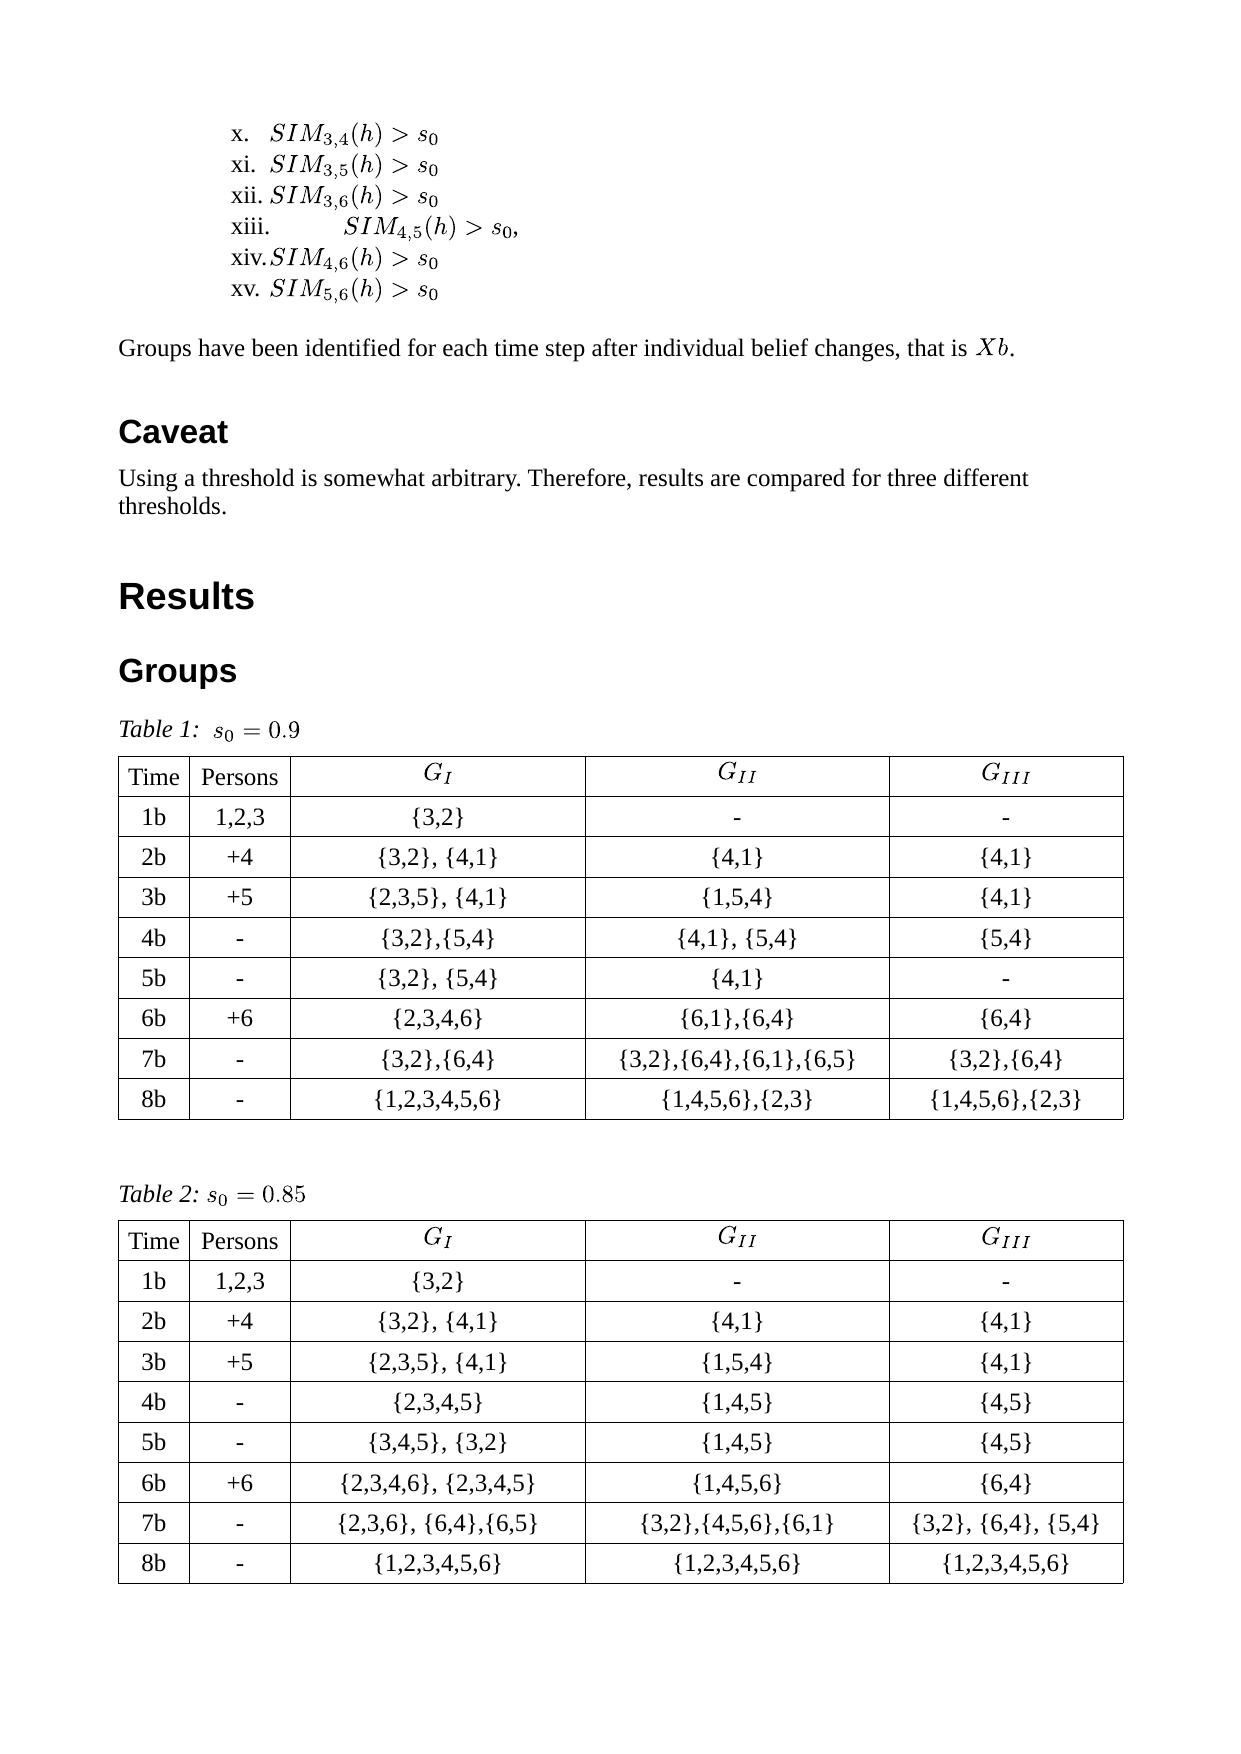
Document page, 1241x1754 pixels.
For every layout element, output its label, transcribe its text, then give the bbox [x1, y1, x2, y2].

table_cell {4,5} [890, 1423, 1123, 1462]
table_header Time [119, 1221, 189, 1260]
table_cell {4,1} [890, 837, 1123, 877]
table_cell {4,1} [586, 837, 889, 877]
table_cell {2,3,4,6} [291, 999, 585, 1038]
table_cell 2b [119, 1302, 189, 1341]
table_cell 1b [119, 797, 189, 836]
table_cell +4 [190, 837, 290, 877]
subtitle Results [118, 574, 1122, 617]
table_cell {1,4,5,6},{2,3} [586, 1079, 889, 1118]
table_cell {3,4,5}, {3,2} [291, 1423, 585, 1462]
table_cell {4,1} [890, 878, 1123, 917]
table_cell {3,2}, {5,4} [291, 958, 585, 998]
table_cell {4,1} [586, 1302, 889, 1341]
table_cell {2,3,5}, {4,1} [291, 878, 585, 917]
table_cell 3b [119, 878, 189, 917]
text Using a threshold is somewhat arbitrary. Therefore, results are compared for three different thresholds. [118, 463, 1122, 520]
table_cell {3,2},{6,4} [291, 1039, 585, 1078]
table_header Time [119, 757, 189, 796]
table_cell {4,1} [890, 1302, 1123, 1341]
table_cell 3b [119, 1342, 189, 1381]
table_cell 4b [119, 918, 189, 957]
table_cell - [586, 1261, 889, 1301]
table_header [586, 1221, 889, 1260]
table_cell 6b [119, 999, 189, 1038]
table_cell {3,2},{4,5,6},{6,1} [586, 1503, 889, 1542]
table_cell {1,4,5} [586, 1423, 889, 1462]
table_cell {1,4,5,6},{2,3} [890, 1079, 1123, 1118]
table_cell +6 [190, 1463, 290, 1502]
table_cell 6b [119, 1463, 189, 1502]
table_cell {6,1},{6,4} [586, 999, 889, 1038]
text Table 2: [118, 1179, 1122, 1207]
table_cell - [190, 1079, 290, 1118]
text Groups have been identified for each time step after individual belief changes, that is . [118, 333, 1122, 362]
table_cell {1,2,3,4,5,6} [890, 1544, 1123, 1583]
table_cell {3,2} [291, 797, 585, 836]
table_header [291, 757, 585, 796]
table_cell {2,3,4,5} [291, 1382, 585, 1422]
table_header Persons [190, 757, 290, 796]
table_cell 5b [119, 958, 189, 998]
table_cell {3,2}, {6,4}, {5,4} [890, 1503, 1123, 1542]
table_cell 7b [119, 1503, 189, 1542]
table_cell {1,4,5,6} [586, 1463, 889, 1502]
table_cell {5,4} [890, 918, 1123, 957]
table_cell 5b [119, 1423, 189, 1462]
table_cell - [190, 1039, 290, 1078]
table_cell {4,5} [890, 1382, 1123, 1422]
table_cell 1,2,3 [190, 1261, 290, 1301]
table_cell - [586, 797, 889, 836]
table_cell 1,2,3 [190, 797, 290, 836]
table_cell - [190, 958, 290, 998]
table_cell {3,2} [291, 1261, 585, 1301]
table_cell {2,3,5}, {4,1} [291, 1342, 585, 1381]
table_cell 8b [119, 1079, 189, 1118]
table_cell 1b [119, 1261, 189, 1301]
table_cell - [190, 1503, 290, 1542]
table_cell 2b [119, 837, 189, 877]
table_cell {3,2}, {4,1} [291, 837, 585, 877]
table_header [890, 757, 1123, 796]
table_cell {3,2},{6,4} [890, 1039, 1123, 1078]
table_cell - [190, 1544, 290, 1583]
table_cell {2,3,6}, {6,4},{6,5} [291, 1503, 585, 1542]
table_cell 7b [119, 1039, 189, 1078]
table_cell {3,2},{5,4} [291, 918, 585, 957]
table_cell {6,4} [890, 1463, 1123, 1502]
table_cell {1,4,5} [586, 1382, 889, 1422]
subtitle Caveat [118, 411, 1122, 450]
table_cell {4,1} [890, 1342, 1123, 1381]
table_header [586, 757, 889, 796]
list , [231, 211, 1122, 242]
table_cell +5 [190, 1342, 290, 1381]
table_cell 4b [119, 1382, 189, 1422]
table_cell {1,5,4} [586, 878, 889, 917]
table_cell {4,1}, {5,4} [586, 918, 889, 957]
table_cell +6 [190, 999, 290, 1038]
table_cell 8b [119, 1544, 189, 1583]
table_header [291, 1221, 585, 1260]
table_cell - [190, 918, 290, 957]
table_cell - [190, 1423, 290, 1462]
table_cell {2,3,4,6}, {2,3,4,5} [291, 1463, 585, 1502]
table_cell {1,2,3,4,5,6} [291, 1079, 585, 1118]
table_header [890, 1221, 1123, 1260]
table_cell - [890, 1261, 1123, 1301]
table_cell {3,2}, {4,1} [291, 1302, 585, 1341]
subtitle Groups [118, 651, 1122, 689]
table_cell - [890, 958, 1123, 998]
table_cell {1,2,3,4,5,6} [291, 1544, 585, 1583]
table_cell {6,4} [890, 999, 1123, 1038]
table_cell - [890, 797, 1123, 836]
table_cell {3,2},{6,4},{6,1},{6,5} [586, 1039, 889, 1078]
table_cell {1,5,4} [586, 1342, 889, 1381]
table_cell {1,2,3,4,5,6} [586, 1544, 889, 1583]
table_cell +4 [190, 1302, 290, 1341]
table_cell {4,1} [586, 958, 889, 998]
table_header Persons [190, 1221, 290, 1260]
table_cell +5 [190, 878, 290, 917]
table_cell - [190, 1382, 290, 1422]
text Table 1: [118, 714, 1122, 743]
